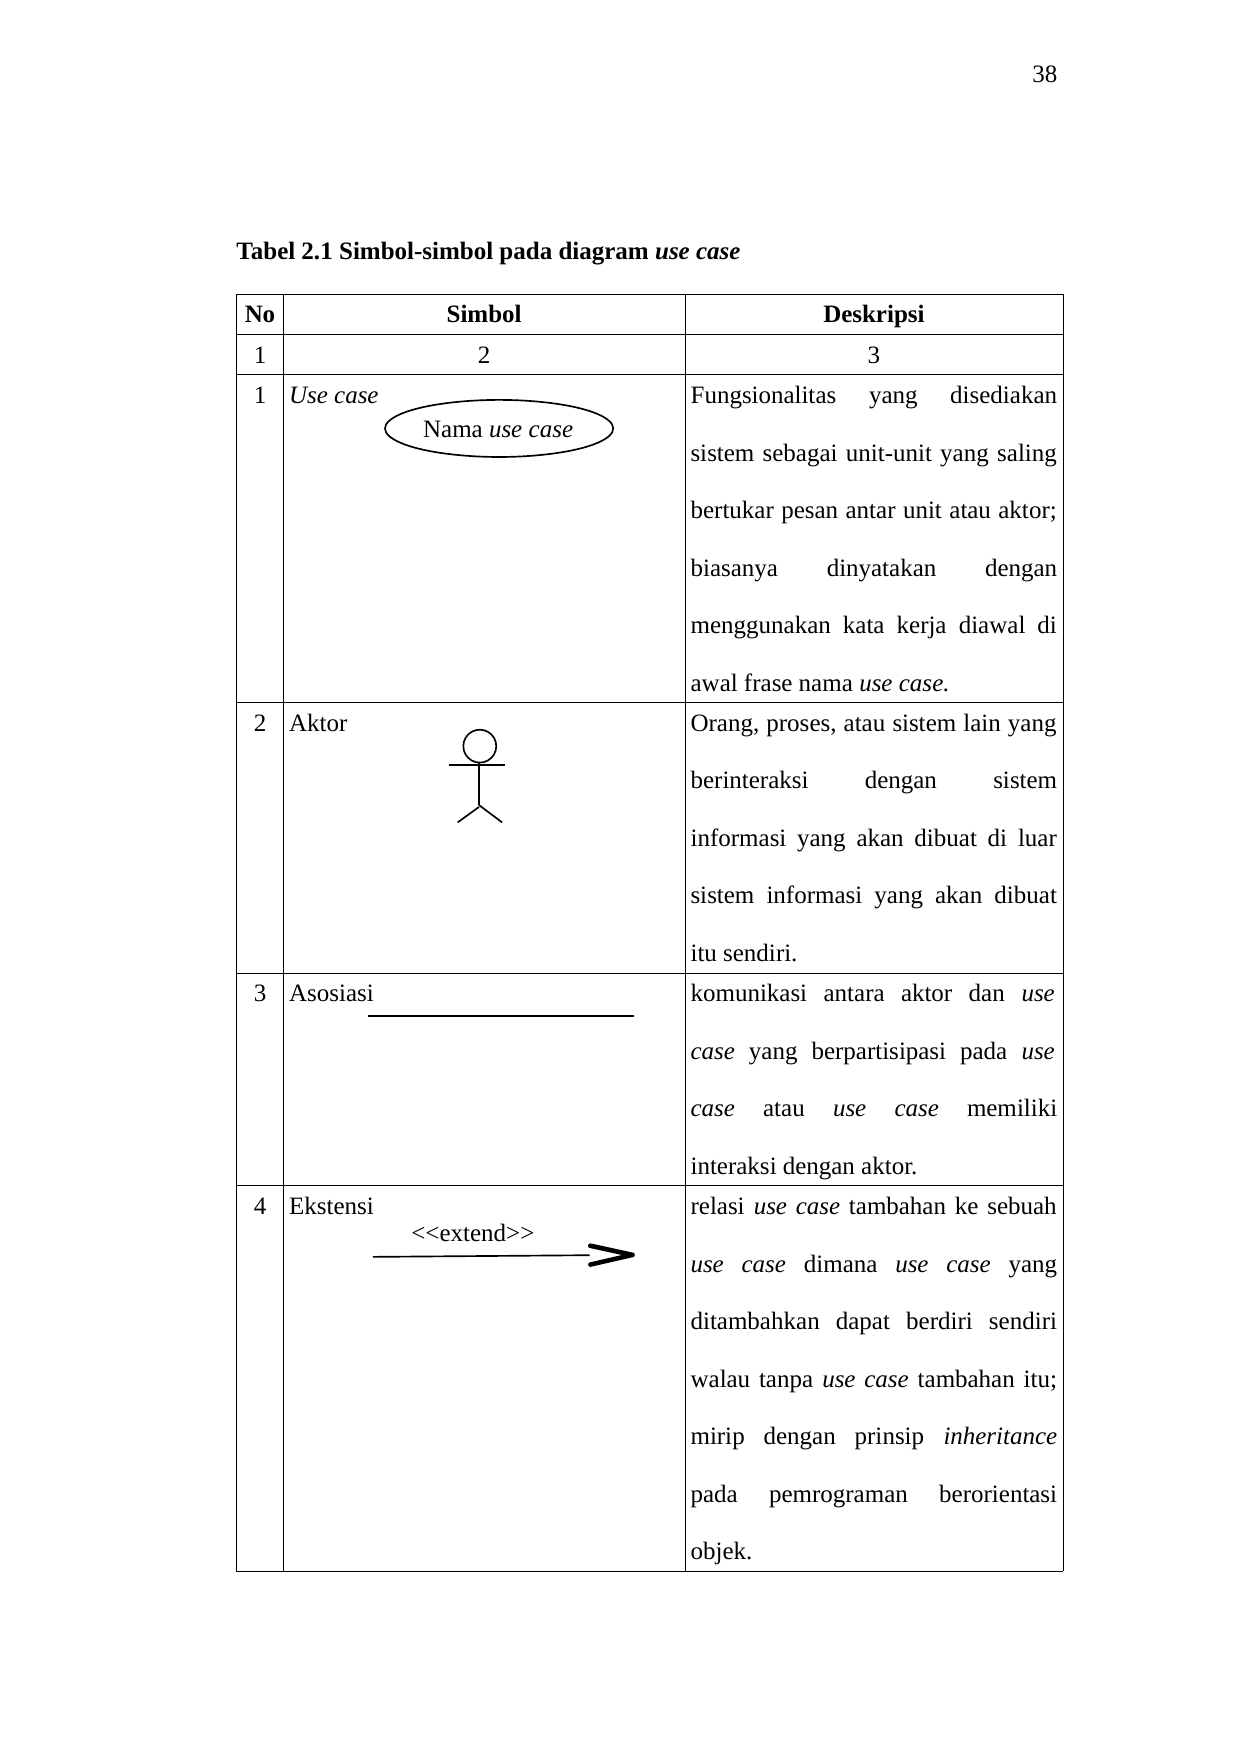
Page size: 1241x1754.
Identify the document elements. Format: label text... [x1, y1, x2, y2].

table_cell relasi use case tambahan ke sebuah use case dimana use case yang ditambahkan dapat berdiri sendiri walau tanpa use case tambahan itu; mirip dengan prinsip inheritance pada pemrograman berorientasi objek. [686, 1186, 1063, 1571]
table_cell Fungsionalitas yang disediakan sistem sebagai unit-unit yang saling bertukar pesan antar unit atau aktor; biasanya dinyatakan dengan menggunakan kata kerja diawal di awal frase nama use case. [686, 375, 1063, 702]
table_header Deskripsi [686, 295, 1063, 334]
table_header Simbol [284, 295, 685, 334]
table_cell 1 [237, 335, 283, 374]
table_cell Use case [284, 375, 685, 702]
subtitle Tabel 2.1 Simbol-simbol pada diagram use case [236, 236, 1063, 265]
table_cell 3 [237, 974, 283, 1185]
table_cell Asosiasi [284, 974, 685, 1185]
table_header No [237, 295, 283, 334]
table_cell Ekstensi [284, 1186, 685, 1571]
table_cell 4 [237, 1186, 283, 1571]
table_cell Aktor [284, 703, 685, 972]
table_cell 1 [237, 375, 283, 702]
table_cell Orang, proses, atau sistem lain yang berinteraksi dengan sistem informasi yang akan dibuat di luar sistem informasi yang akan dibuat itu sendiri. [686, 703, 1063, 972]
table_cell 2 [284, 335, 685, 374]
table_cell komunikasi antara aktor dan use case yang berpartisipasi pada use case atau use case memiliki interaksi dengan aktor. [686, 974, 1063, 1185]
table_cell 2 [237, 703, 283, 972]
table_cell 3 [686, 335, 1063, 374]
